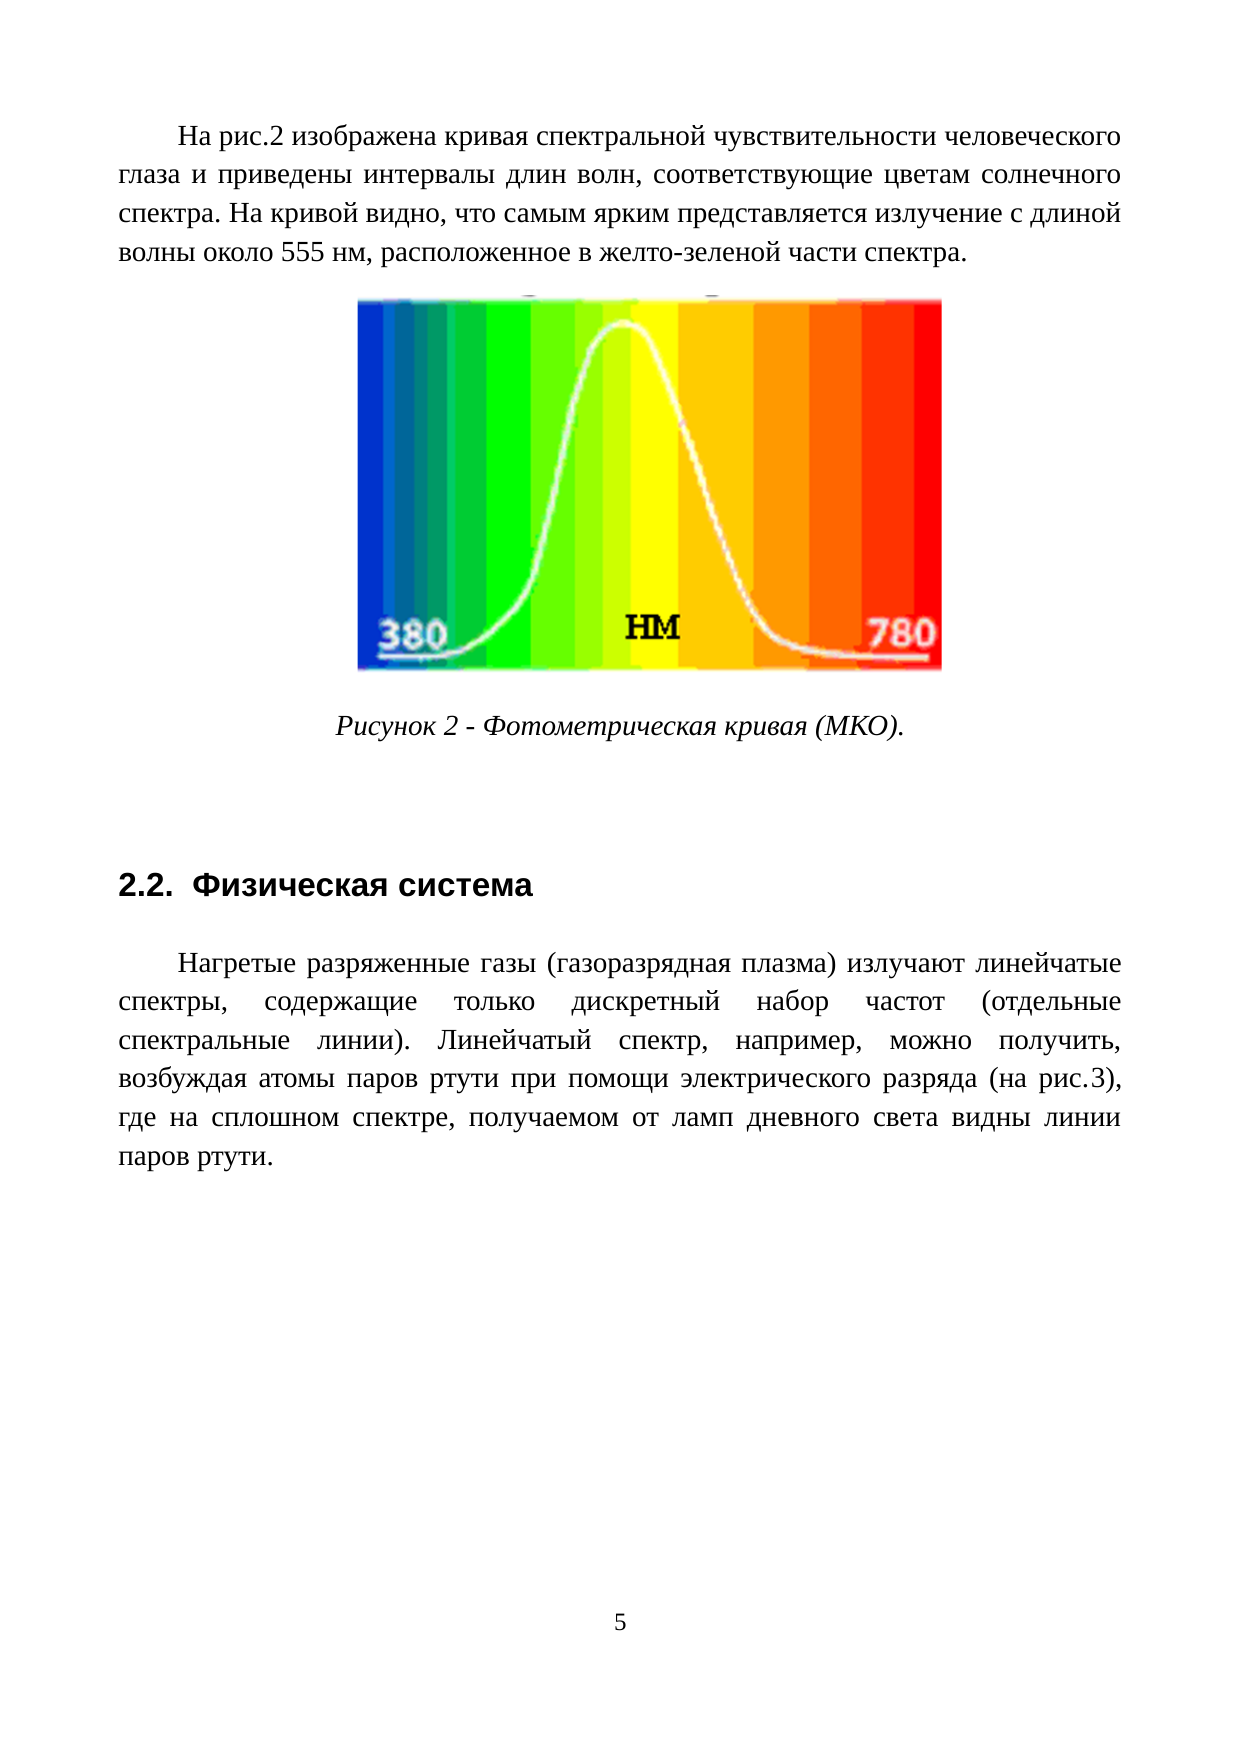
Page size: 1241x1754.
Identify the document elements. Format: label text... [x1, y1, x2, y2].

text Нагретые разряженные газы (газоразрядная плазма) излучают линейчатые спектры, содержащие только дискретный набор частот (отдельные спектральные линии). Линейчатый спектр, например, можно получить, возбуждая атомы паров ртути при помощи электрического разряда (на рис.3), где на сплошном спектре, получаемом от ламп дневного света видны линии паров ртути. [118, 945, 1122, 1171]
text Рисунок 2 - Фотометрическая кривая (МКО). [118, 708, 1122, 742]
picture [357, 295, 942, 680]
text На рис.2 изображена кривая спектральной чувствительности человеческого глаза и приведены интервалы длин волн, соответствующие цветам солнечного спектра. На кривой видно, что самым ярким представляется излучение с длиной волны около 555 нм, расположенное в желто-зеленой части спектра. [118, 118, 1122, 267]
subtitle Физическая система [118, 865, 1122, 904]
